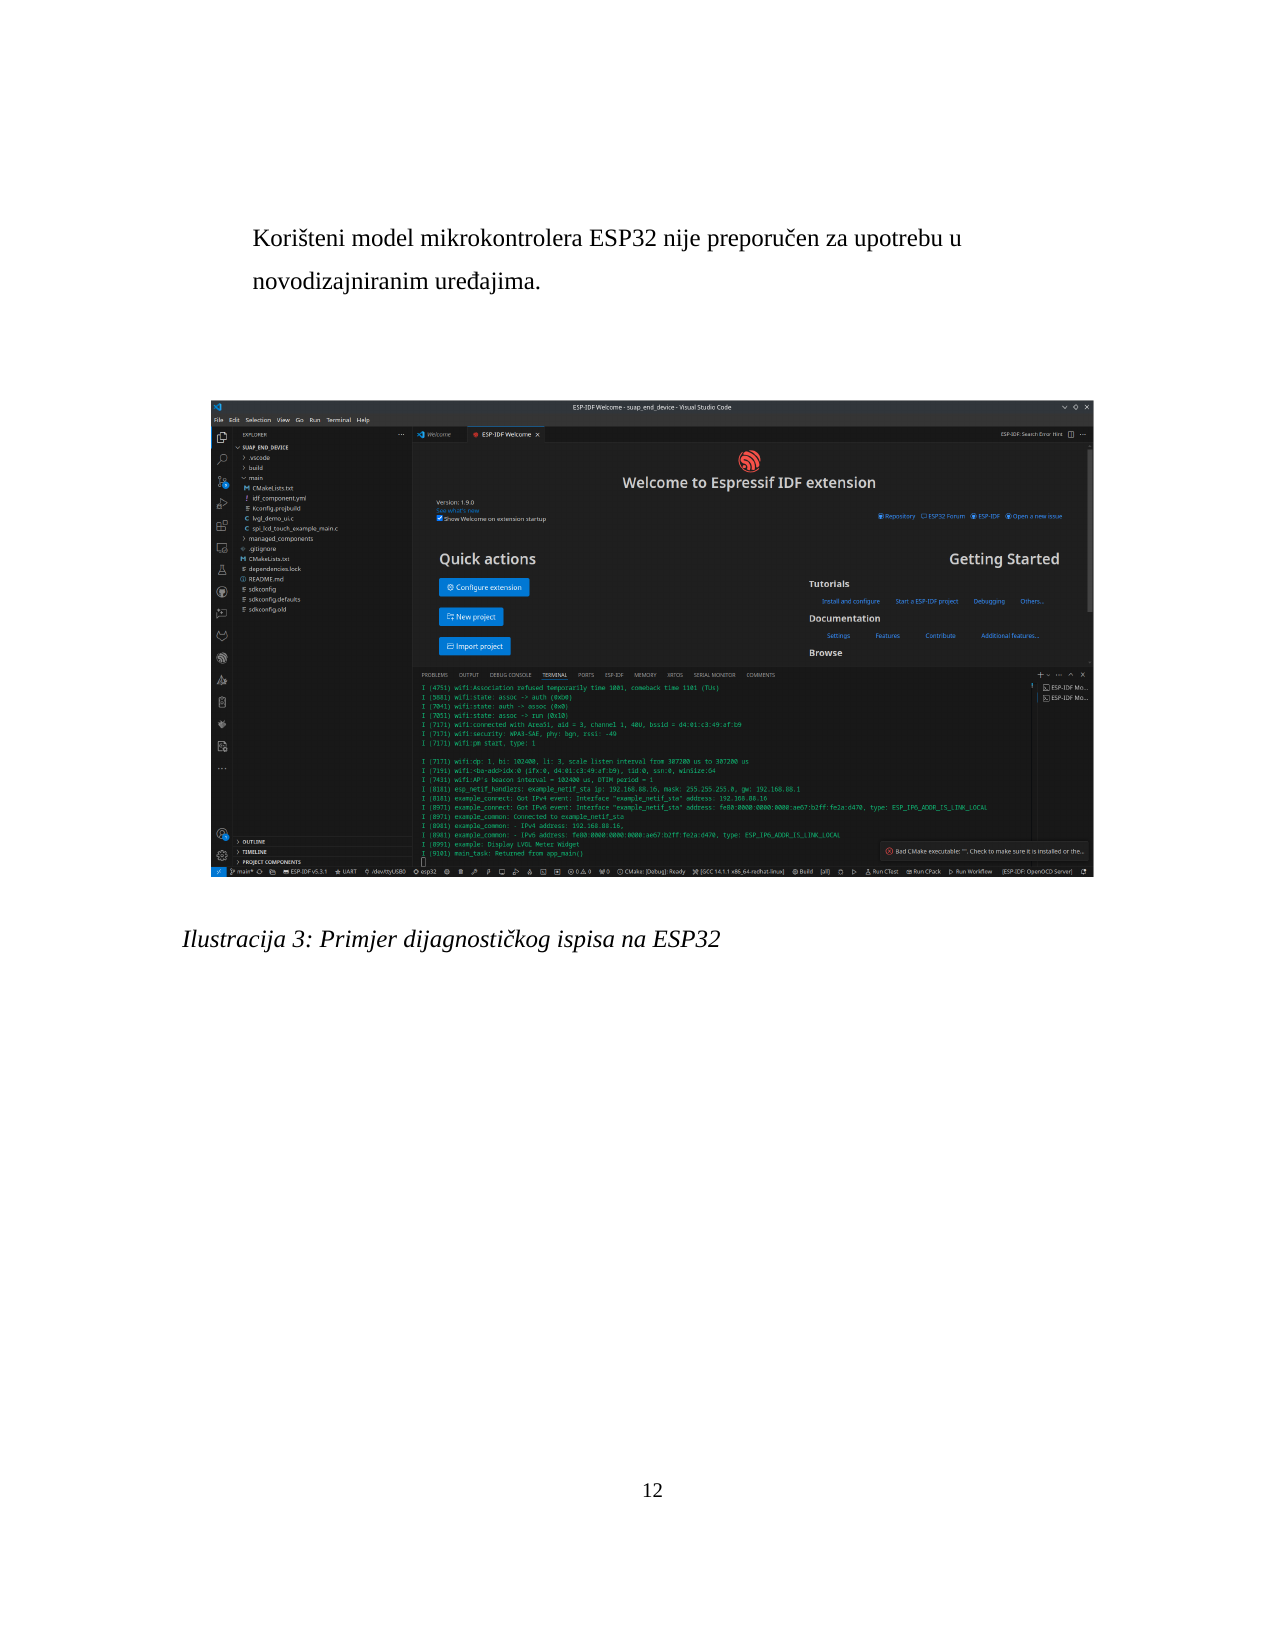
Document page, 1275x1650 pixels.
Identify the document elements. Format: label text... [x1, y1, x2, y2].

picture [181, 377, 1123, 912]
text Korišteni model mikrokontrolera ESP32 nije preporučen za upotrebu u novodizajniranim uređajima. [252, 223, 1127, 294]
text Ilustracija 3: Primjer dijagnostičkog ispisa na ESP32 [182, 912, 1123, 953]
